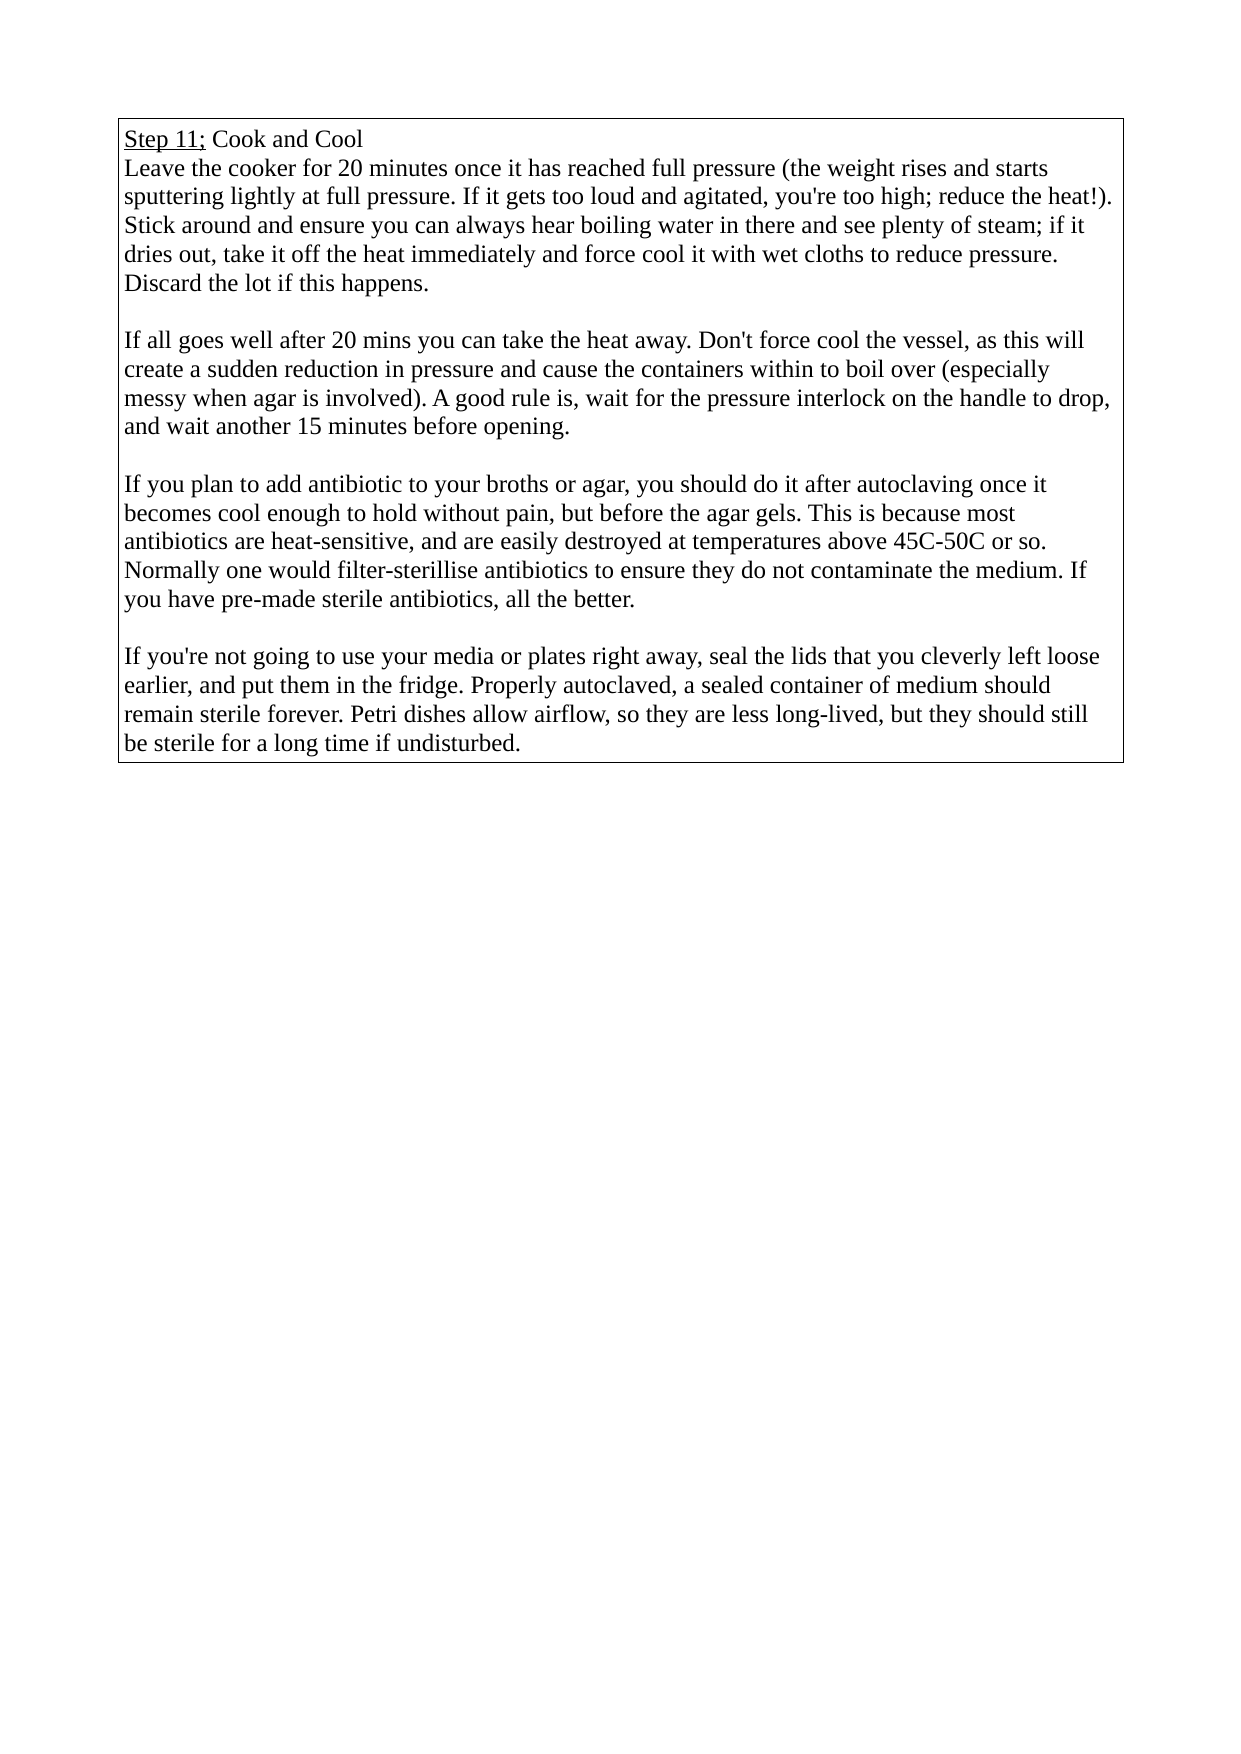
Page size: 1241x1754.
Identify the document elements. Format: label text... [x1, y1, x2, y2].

table_cell Step 11; Cook and Cool Leave the cooker for 20 minutes once it has reached full pressure (the weight rises and starts sputtering lightly at full pressure. If it gets too loud and agitated, you're too high; reduce the heat!). Stick around and ensure you can always hear boiling water in there and see plenty of steam; if it dries out, take it off the heat immediately and force cool it with wet cloths to reduce pressure. Discard the lot if this happens. If all goes well after 20 mins you can take the heat away. Don't force cool the vessel, as this will create a sudden reduction in pressure and cause the containers within to boil over (especially messy when agar is involved). A good rule is, wait for the pressure interlock on the handle to drop, and wait another 15 minutes before opening. If you plan to add antibiotic to your broths or agar, you should do it after autoclaving once it becomes cool enough to hold without pain, but before the agar gels. This is because most antibiotics are heat-sensitive, and are easily destroyed at temperatures above 45C-50C or so. Normally one would filter-sterillise antibiotics to ensure they do not contaminate the medium. If you have pre-made sterile antibiotics, all the better. If you're not going to use your media or plates right away, seal the lids that you cleverly left loose earlier, and put them in the fridge. Properly autoclaved, a sealed container of medium should remain sterile forever. Petri dishes allow airflow, so they are less long-lived, but they should still be sterile for a long time if undisturbed. [119, 119, 1123, 762]
